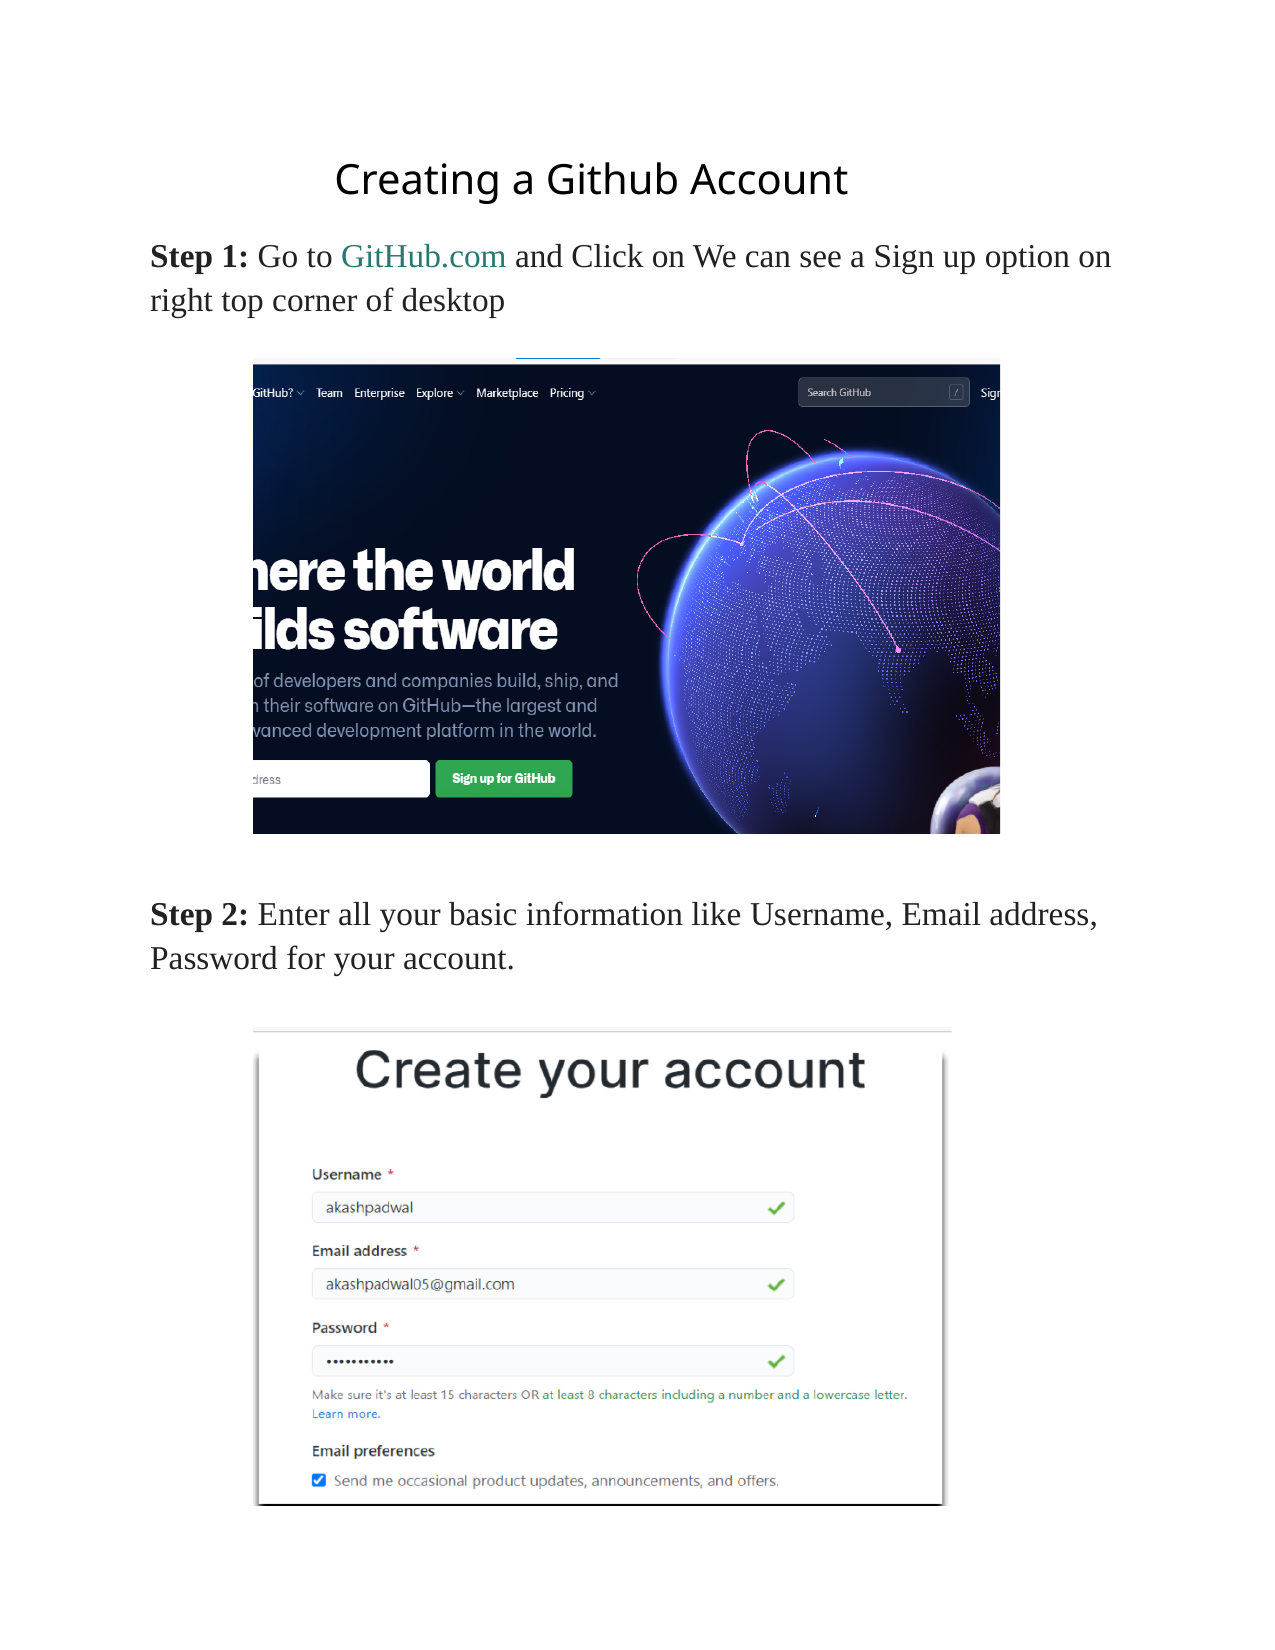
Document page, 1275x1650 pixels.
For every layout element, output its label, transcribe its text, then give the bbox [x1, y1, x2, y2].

text Step 1: Go to GitHub.com and Click on We can see a Sign up option on right top corner of desktop [150, 236, 1125, 318]
text Creating a Github Account [150, 150, 1125, 207]
picture [253, 1027, 952, 1506]
picture [253, 358, 1001, 834]
text Step 2: Enter all your basic information like Username, Email address, Password for your account. [150, 894, 1125, 977]
